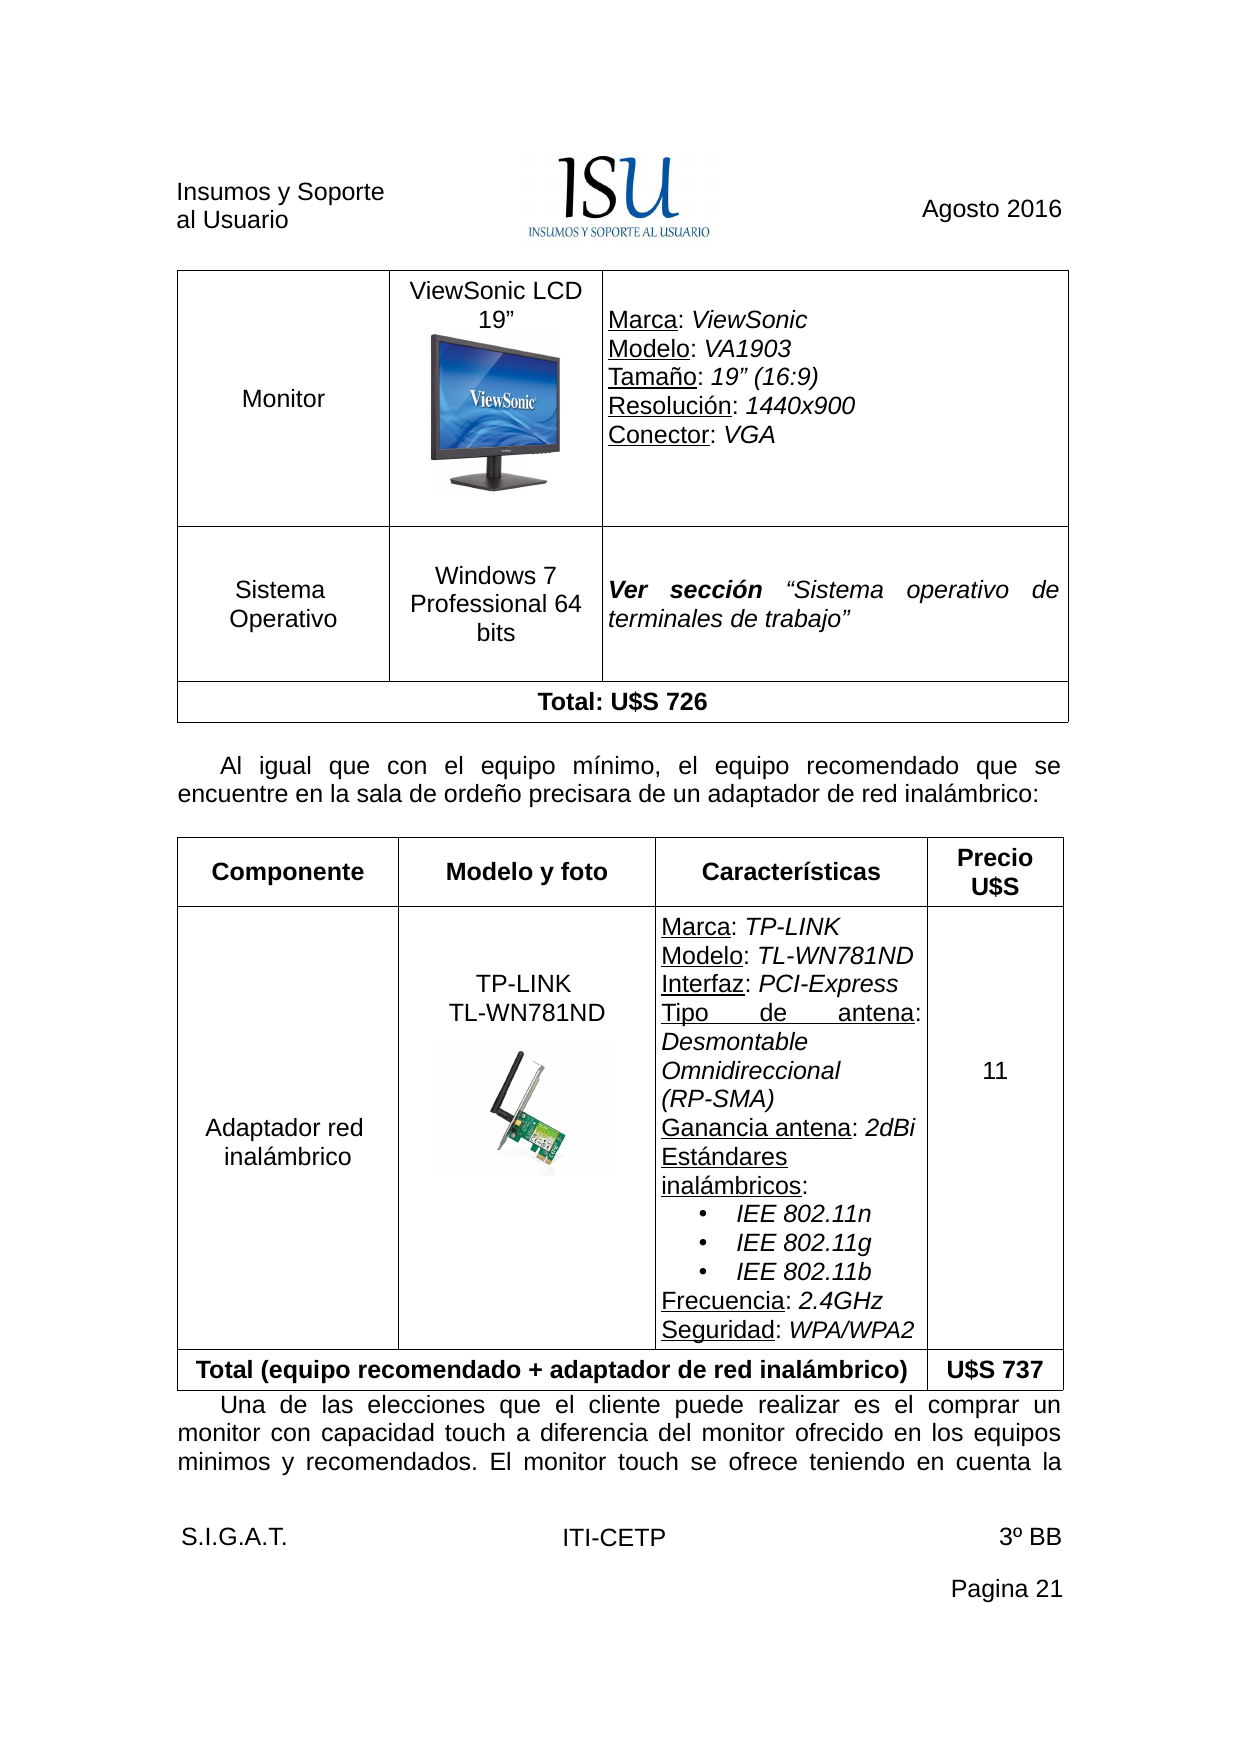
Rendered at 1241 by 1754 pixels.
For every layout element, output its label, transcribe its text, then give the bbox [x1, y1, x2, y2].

table_cell Total (equipo recomendado + adaptador de red inalámbrico) [178, 1350, 927, 1389]
table_header Componente [178, 838, 398, 906]
table_cell Ver sección “Sistema operativo de terminales de trabajo” [603, 527, 1068, 681]
table_cell Adaptador red inalámbrico [178, 907, 398, 1349]
text Una de las elecciones que el cliente puede realizar es el comprar un monitor con capacidad touch a diferencia del monitor ofrecido en los equipos minimos y recomendados. El monitor touch se ofrece teniendo en cuenta la [177, 1391, 1063, 1476]
text Al igual que con el equipo mínimo, el equipo recomendado que se encuentre en la sala de ordeño precisara de un adaptador de red inalámbrico: [177, 751, 1063, 808]
table_cell Marca: ViewSonic Modelo: VA1903 Tamaño: 19” (16:9) Resolución: 1440x900 Conector: VGA [603, 271, 1068, 526]
table_cell [390, 334, 602, 526]
table_cell ViewSonic LCD 19” [390, 271, 602, 333]
picture [416, 333, 575, 492]
picture [436, 1039, 618, 1176]
table_cell 11 [928, 907, 1063, 1349]
picture [517, 138, 723, 252]
table_cell Windows 7 Professional 64 bits [390, 527, 602, 681]
table_header Precio U$S [928, 838, 1063, 906]
table_cell U$S 737 [928, 1350, 1063, 1389]
table_cell Marca: TP-LINK Modelo: TL-WN781ND Interfaz: PCI-Express Tipo de antena: Desmontable Omnidireccional (RP-SMA) Ganancia antena: 2dBi Estándares inalámbricos: IEE 802.11n IEE 802.11g IEE 802.11b Frecuencia: 2.4GHz Seguridad: WPA/WPA2 [656, 907, 927, 1349]
table_cell Total: U$S 726 [178, 682, 1068, 722]
table_cell Monitor [178, 271, 389, 526]
table_cell TP-LINK TL-WN781ND [399, 907, 655, 1349]
table_header Modelo y foto [399, 838, 655, 906]
table_header Características [656, 838, 927, 906]
table_cell Sistema Operativo [178, 527, 389, 681]
